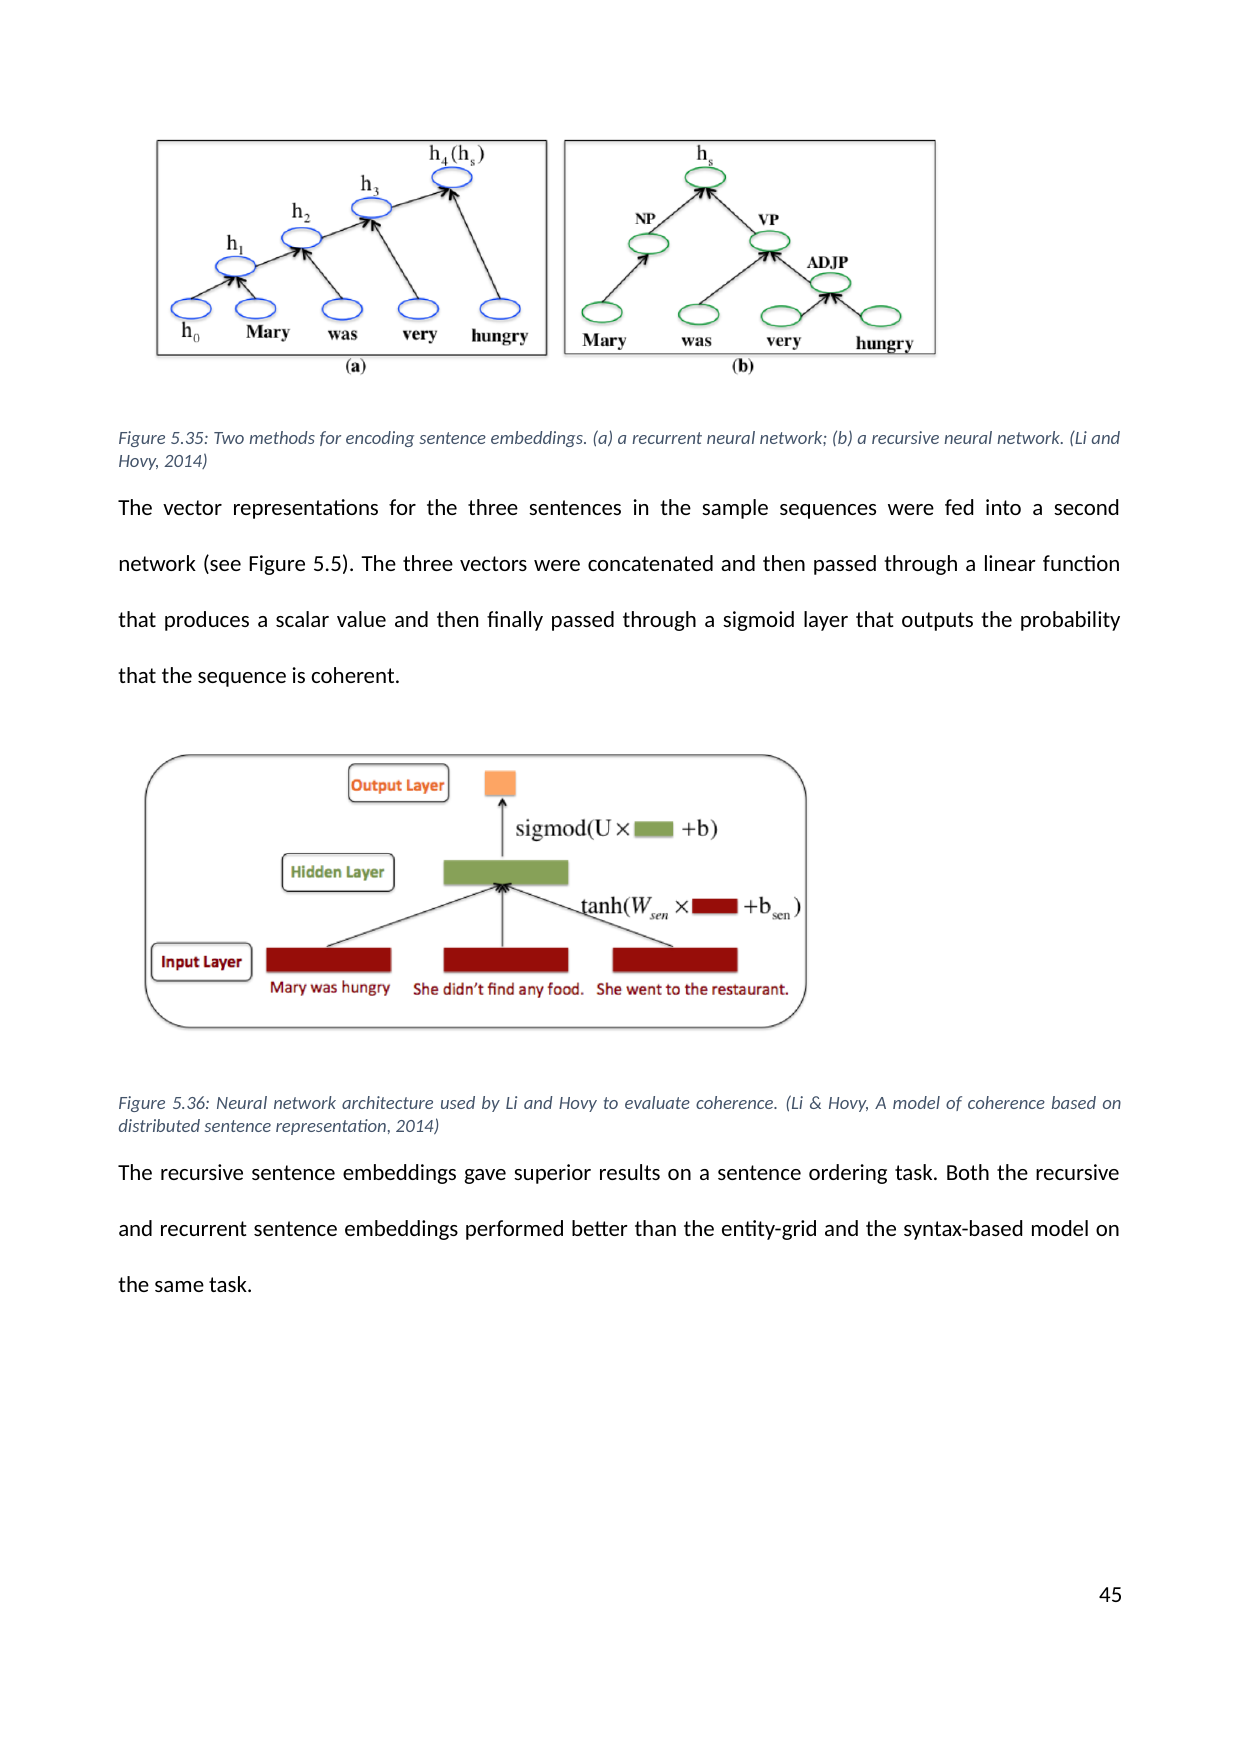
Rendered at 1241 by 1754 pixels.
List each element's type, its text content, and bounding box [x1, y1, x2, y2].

text Figure 5.35: Two methods for encoding sentence embeddings. (a) a recurrent neural network; (b) a recursive neural network. (Li and Hovy, 2014) [118, 426, 1122, 472]
text The vector representations for the three sentences in the sample sequences were fed into a second network (see Figure 5.5). The three vectors were concatenated and then passed through a linear function that produces a scalar value and then finally passed through a sigmoid layer that outputs the probability that the sequence is coherent. [118, 493, 1122, 689]
picture [118, 733, 839, 1046]
picture [118, 118, 976, 382]
text Figure 5.36: Neural network architecture used by Li and Hovy to evaluate coherence. [ CITATION li2014model \l 3084 ] [118, 1091, 1122, 1137]
text The recursive sentence embeddings gave superior results on a sentence ordering task. Both the recursive and recurrent sentence embeddings performed better than the entity-grid and the syntax-based model on the same task. [118, 1158, 1122, 1298]
